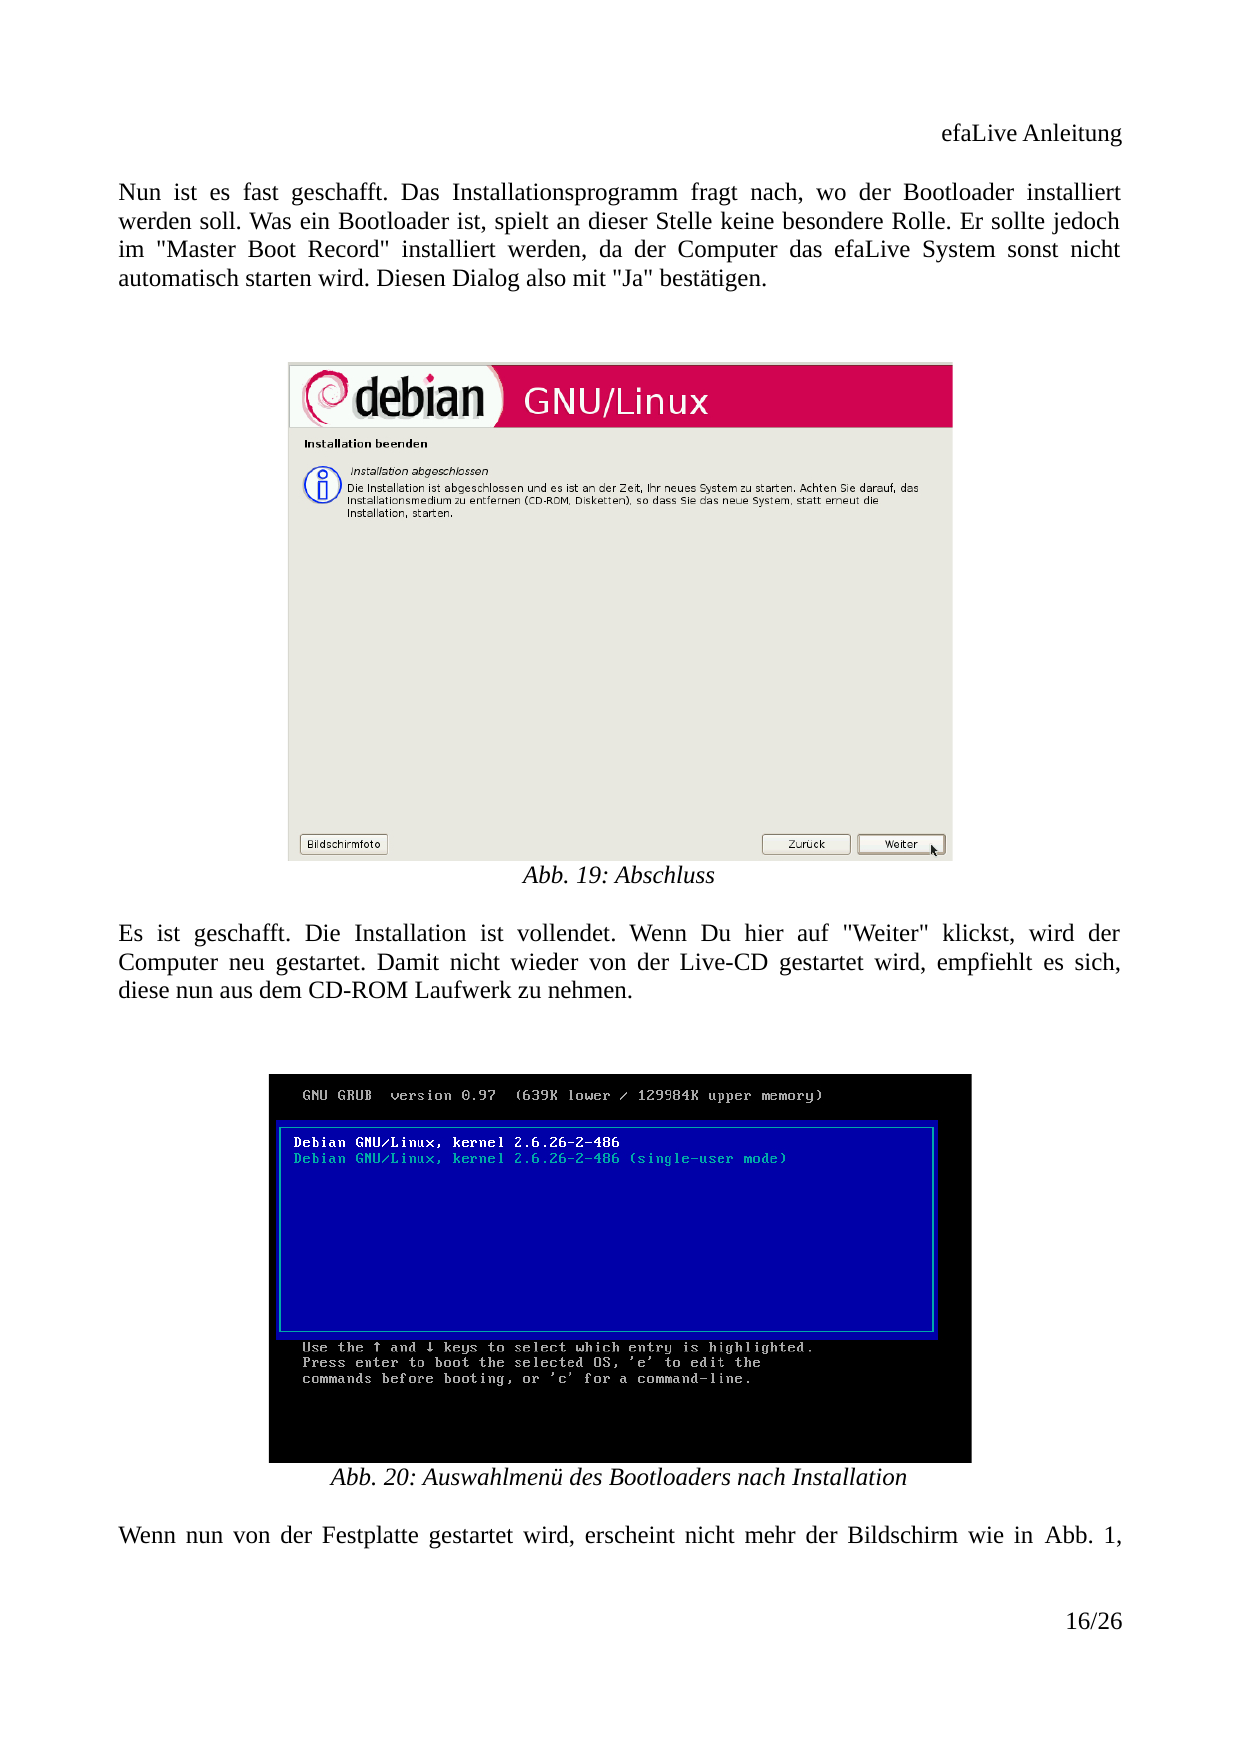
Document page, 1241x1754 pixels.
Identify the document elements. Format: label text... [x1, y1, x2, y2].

text Es ist geschafft. Die Installation ist vollendet. Wenn Du hier auf "Weiter" klickst, wird der Computer neu gestartet. Damit nicht wieder von der Live-CD gestartet wird, empfiehlt es sich, diese nun aus dem CD-ROM Laufwerk zu nehmen. [118, 918, 1122, 1004]
text Wenn nun von der Festplatte gestartet wird, erscheint nicht mehr der Bildschirm wie in Abb. 1, [118, 1520, 1122, 1549]
text Abb. 19: Abschluss [288, 861, 953, 889]
picture [287, 362, 953, 861]
text Nun ist es fast geschafft. Das Installationsprogramm fragt nach, wo der Bootloader installiert werden soll. Was ein Bootloader ist, spielt an dieser Stelle keine besondere Rolle. Er sollte jedoch im "Master Boot Record" installiert werden, da der Computer das efaLive System sonst nicht automatisch starten wird. Diesen Dialog also mit "Ja" bestätigen. [118, 177, 1122, 292]
picture [268, 1074, 972, 1463]
text Abb. 20: Auswahlmenü des Bootloaders nach Installation [269, 1463, 971, 1491]
